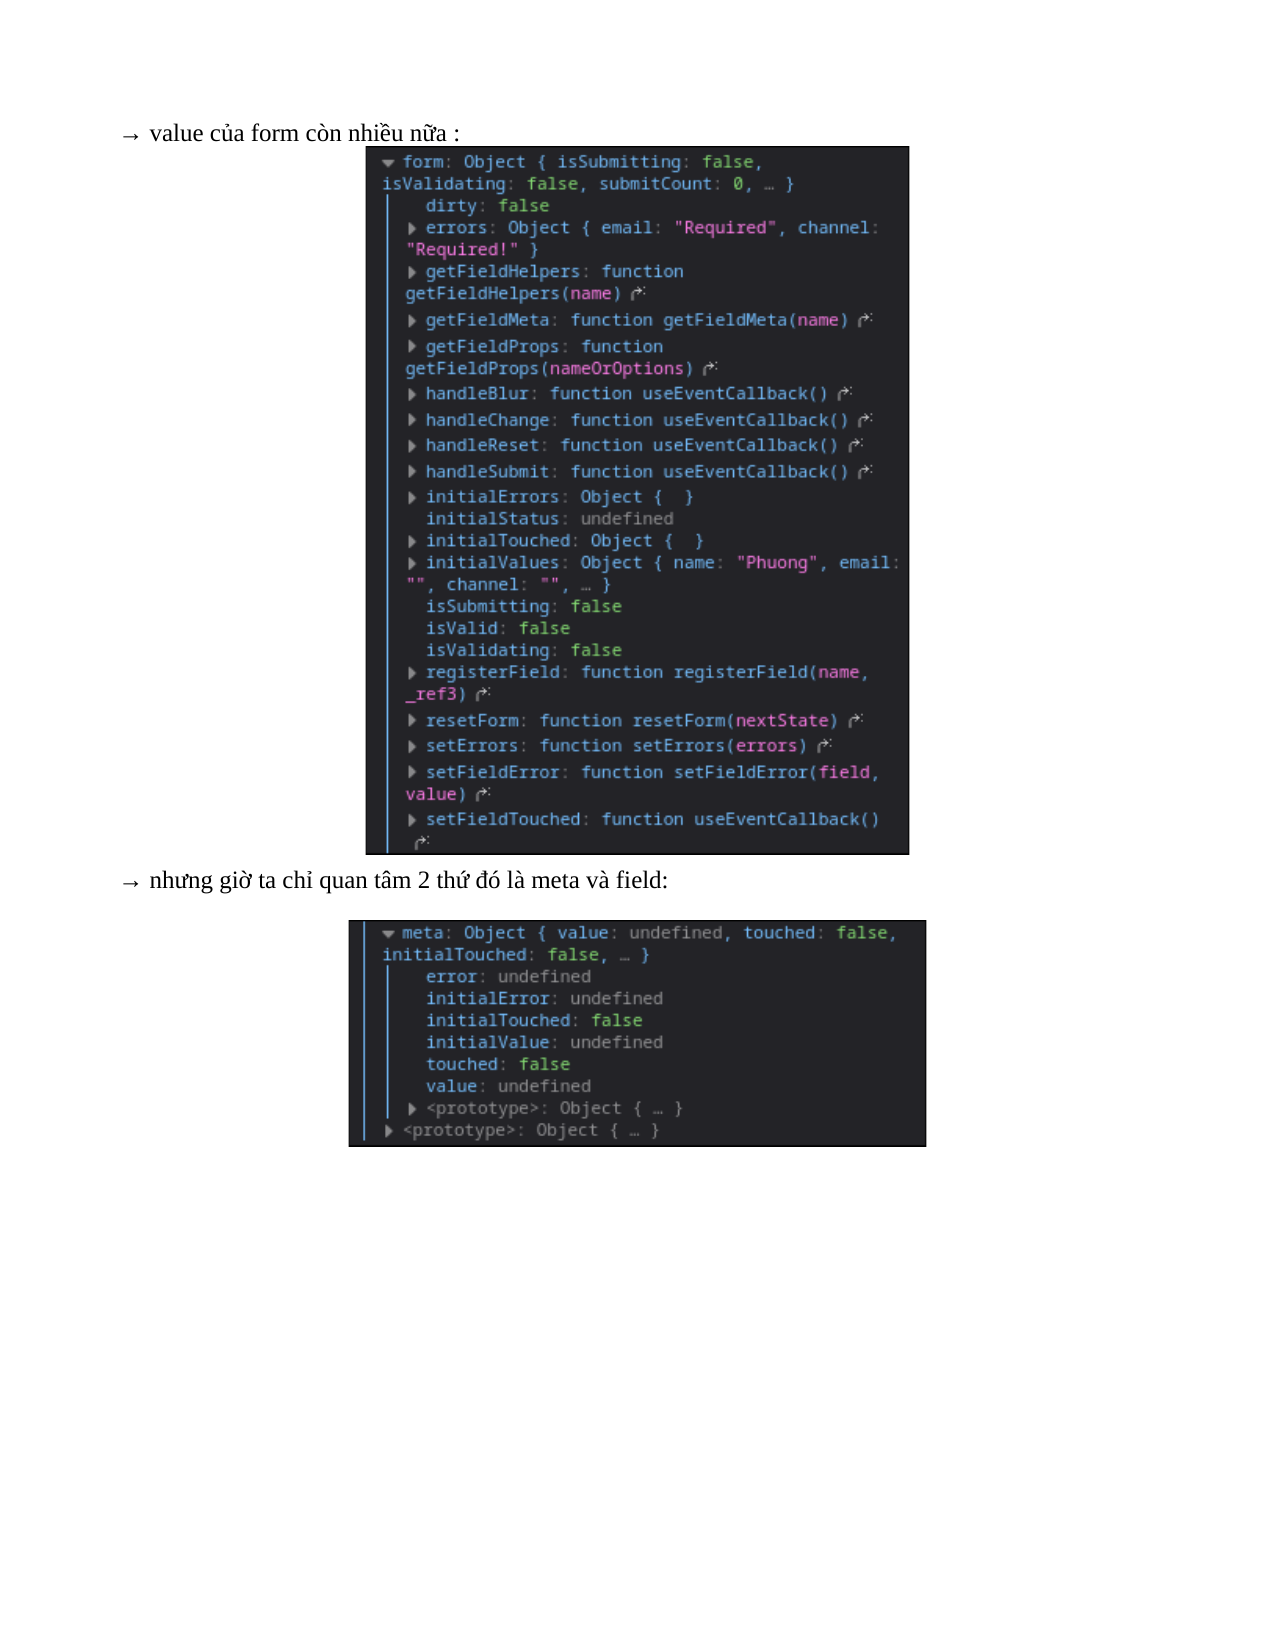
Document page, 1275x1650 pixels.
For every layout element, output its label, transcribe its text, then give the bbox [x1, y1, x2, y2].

text → value của form còn nhiều nữa : [118, 118, 1157, 147]
picture [348, 920, 927, 1147]
picture [365, 146, 910, 855]
text → nhưng giờ ta chỉ quan tâm 2 thứ đó là meta và field: [118, 866, 1157, 894]
